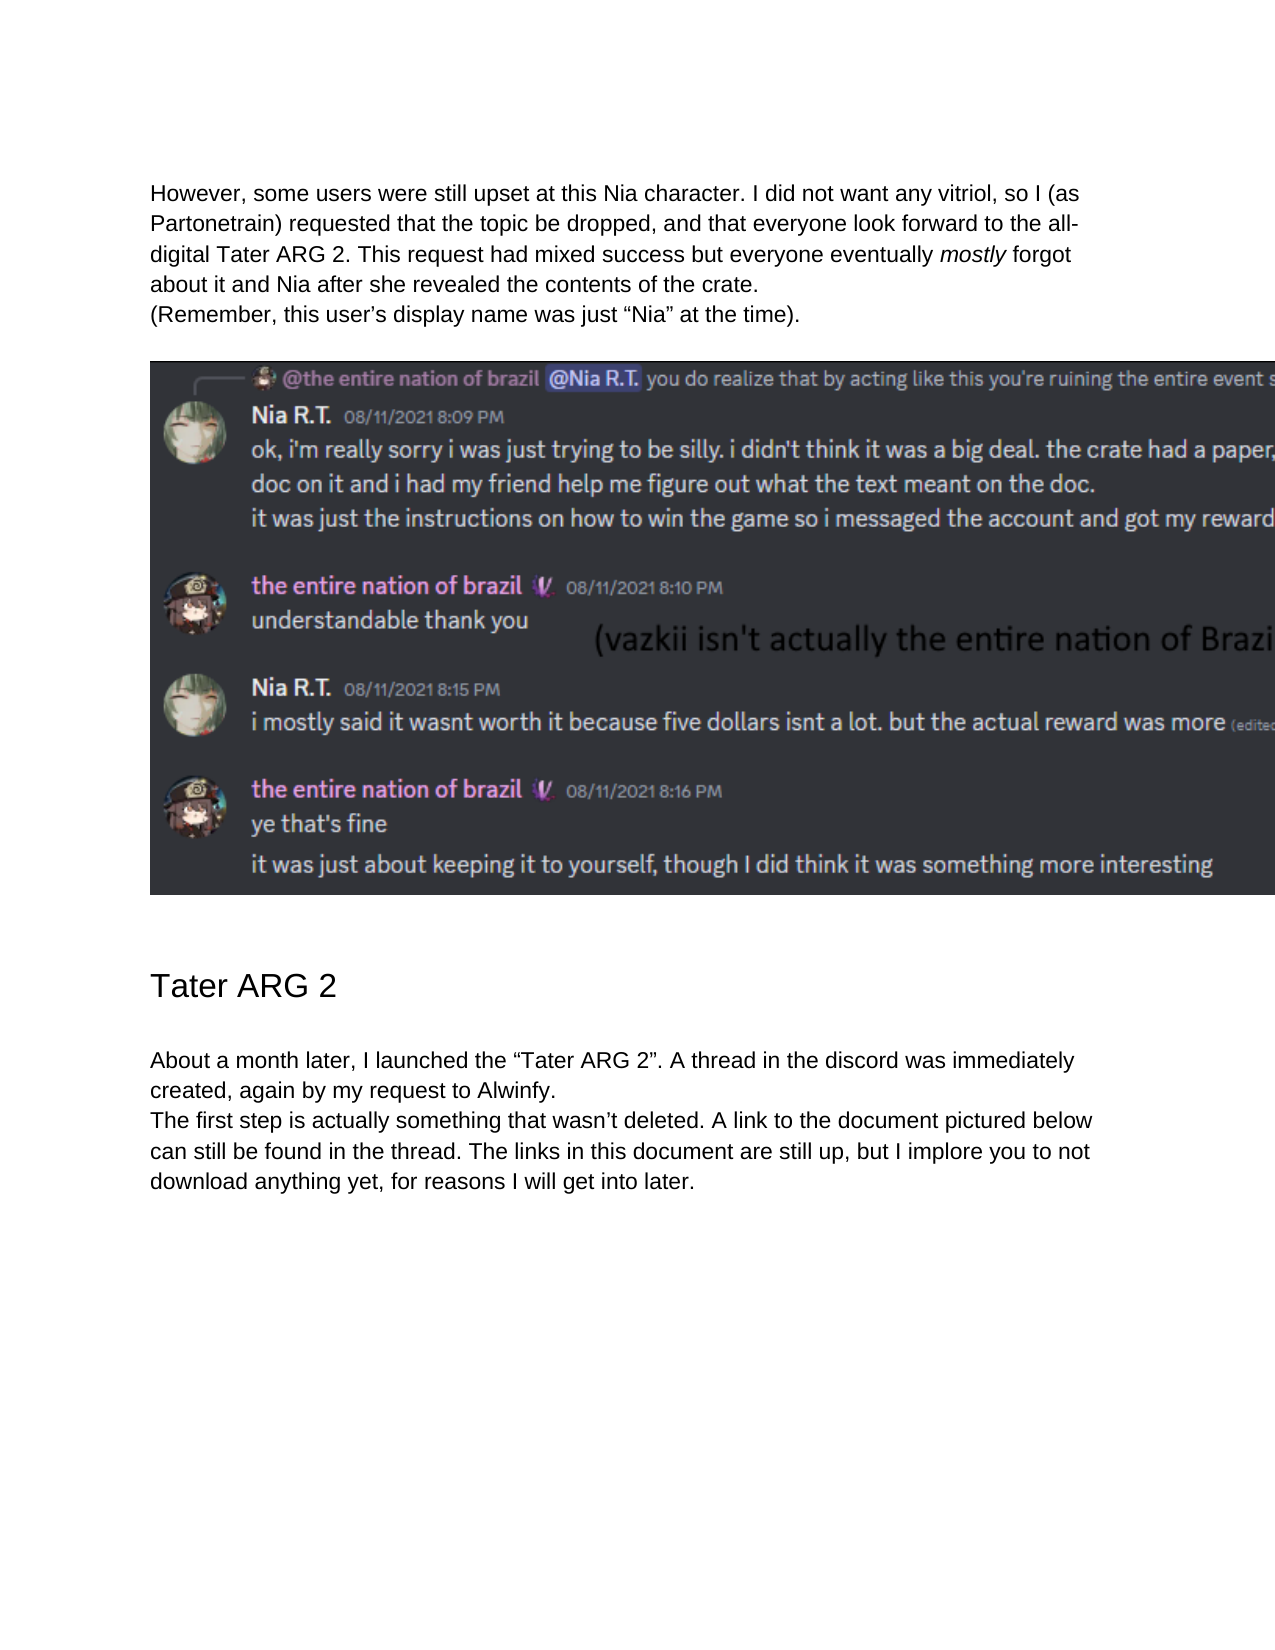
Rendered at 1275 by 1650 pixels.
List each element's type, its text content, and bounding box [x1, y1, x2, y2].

text (Remember, this user’s display name was just “Nia” at the time). [150, 301, 1125, 327]
text However, some users were still upset at this Nia character. I did not want any vitriol, so I (as Partonetrain) requested that the topic be dropped, and that everyone look forward to the all-digital Tater ARG 2. This request had mixed success but everyone eventually mostly forgot about it and Nia after she revealed the contents of the crate. [150, 180, 1125, 297]
text The first step is actually something that wasn’t deleted. A link to the document pictured below can still be found in the thread. The links in this document are still up, but I implore you to not download anything yet, for reasons I will get into later. [150, 1107, 1125, 1194]
text About a month later, I launched the “Tater ARG 2”. A thread in the discord was immediately created, again by my request to Alwinfy. [150, 1047, 1125, 1103]
picture [150, 361, 1275, 895]
subtitle Tater ARG 2 [150, 966, 1125, 1004]
